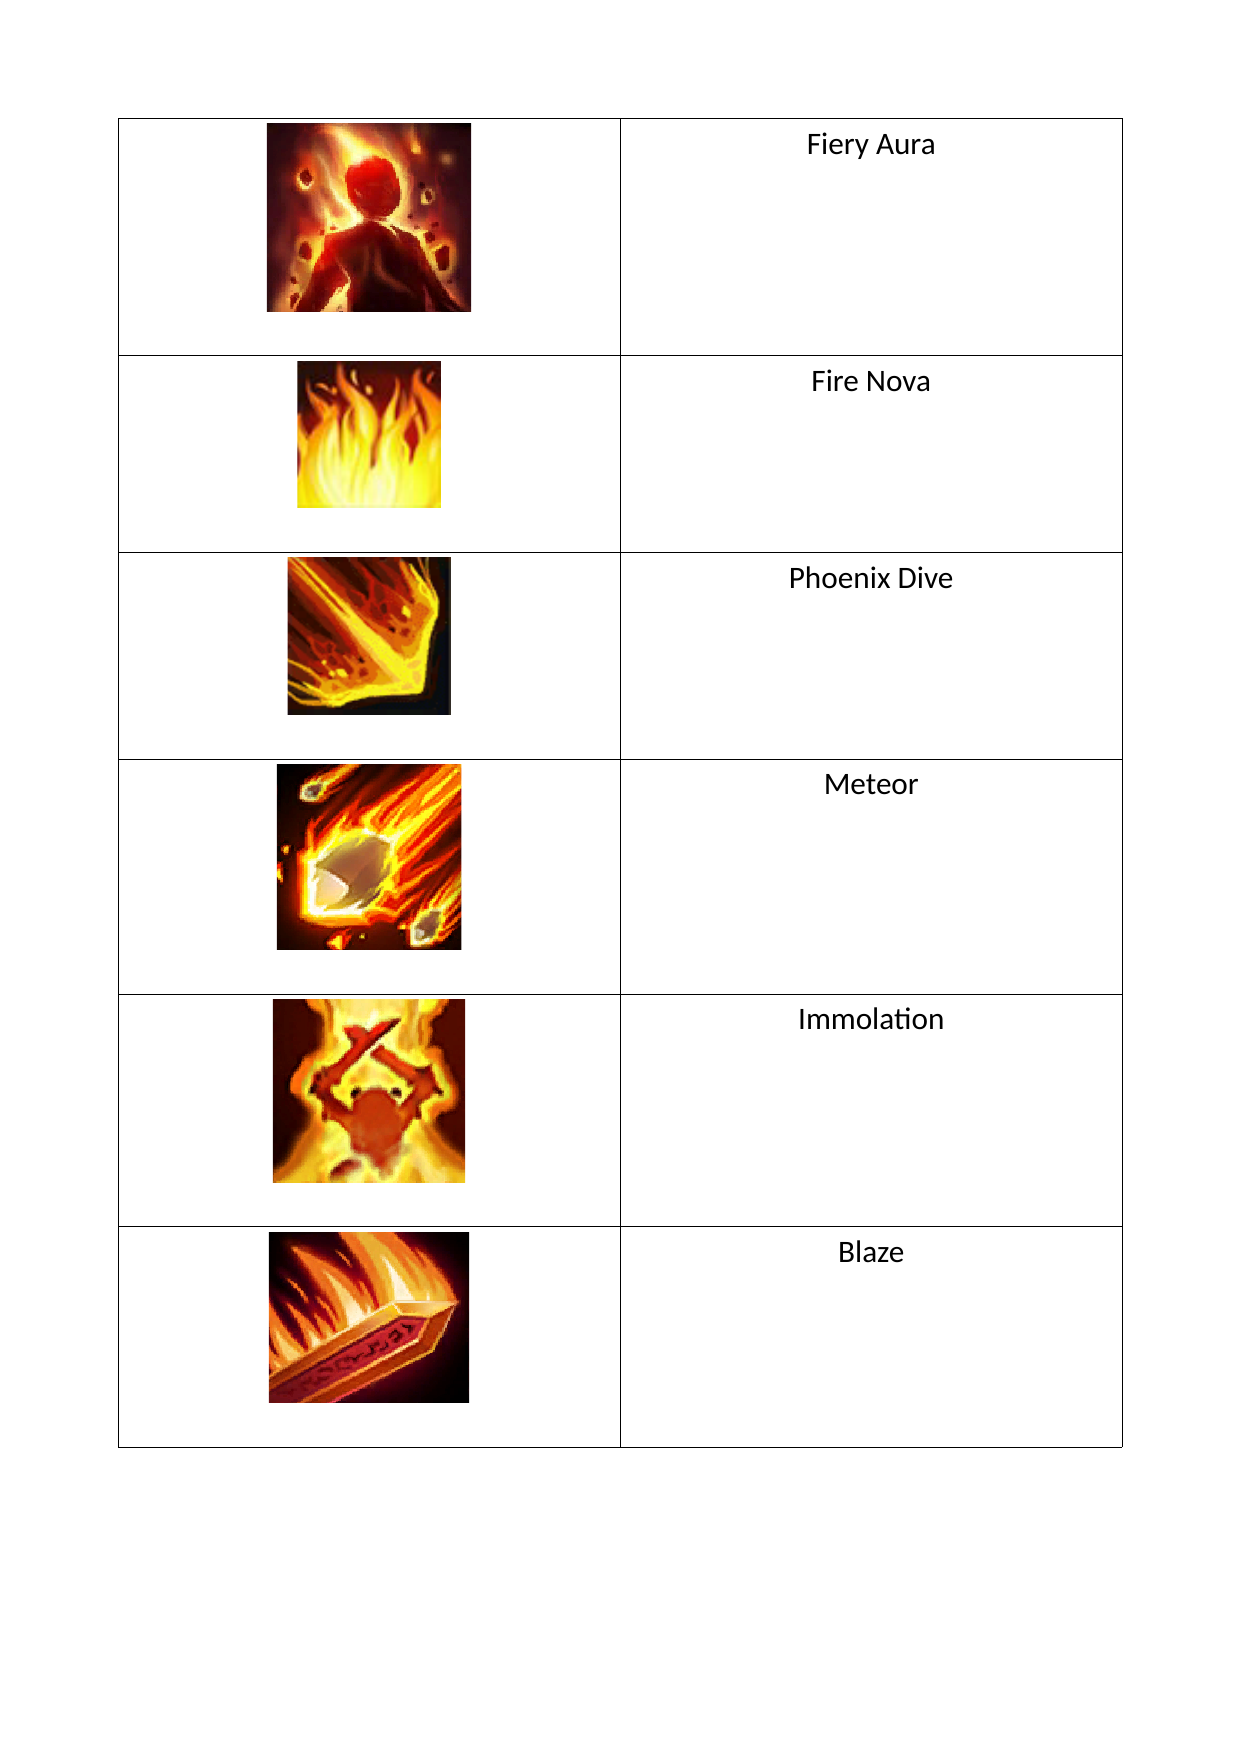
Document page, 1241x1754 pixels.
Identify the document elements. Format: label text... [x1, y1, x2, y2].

picture [297, 361, 441, 508]
table_cell [119, 356, 620, 552]
table_cell [119, 1227, 620, 1447]
table_cell Fiery Aura [621, 119, 1122, 355]
table_cell [119, 553, 620, 758]
picture [287, 557, 451, 715]
table_cell [119, 995, 620, 999]
table_cell [119, 760, 620, 994]
table_cell Fire Nova [621, 356, 1122, 552]
table_cell Immolation [621, 995, 1122, 1226]
table_cell Meteor [621, 760, 1122, 994]
table_cell [119, 1000, 620, 1226]
table_cell Phoenix Dive [621, 553, 1122, 758]
picture [266, 123, 472, 312]
picture [276, 764, 462, 950]
table_cell Blaze [621, 1227, 1122, 1447]
picture [268, 1232, 470, 1403]
picture [272, 999, 466, 1183]
table_cell [119, 119, 620, 355]
